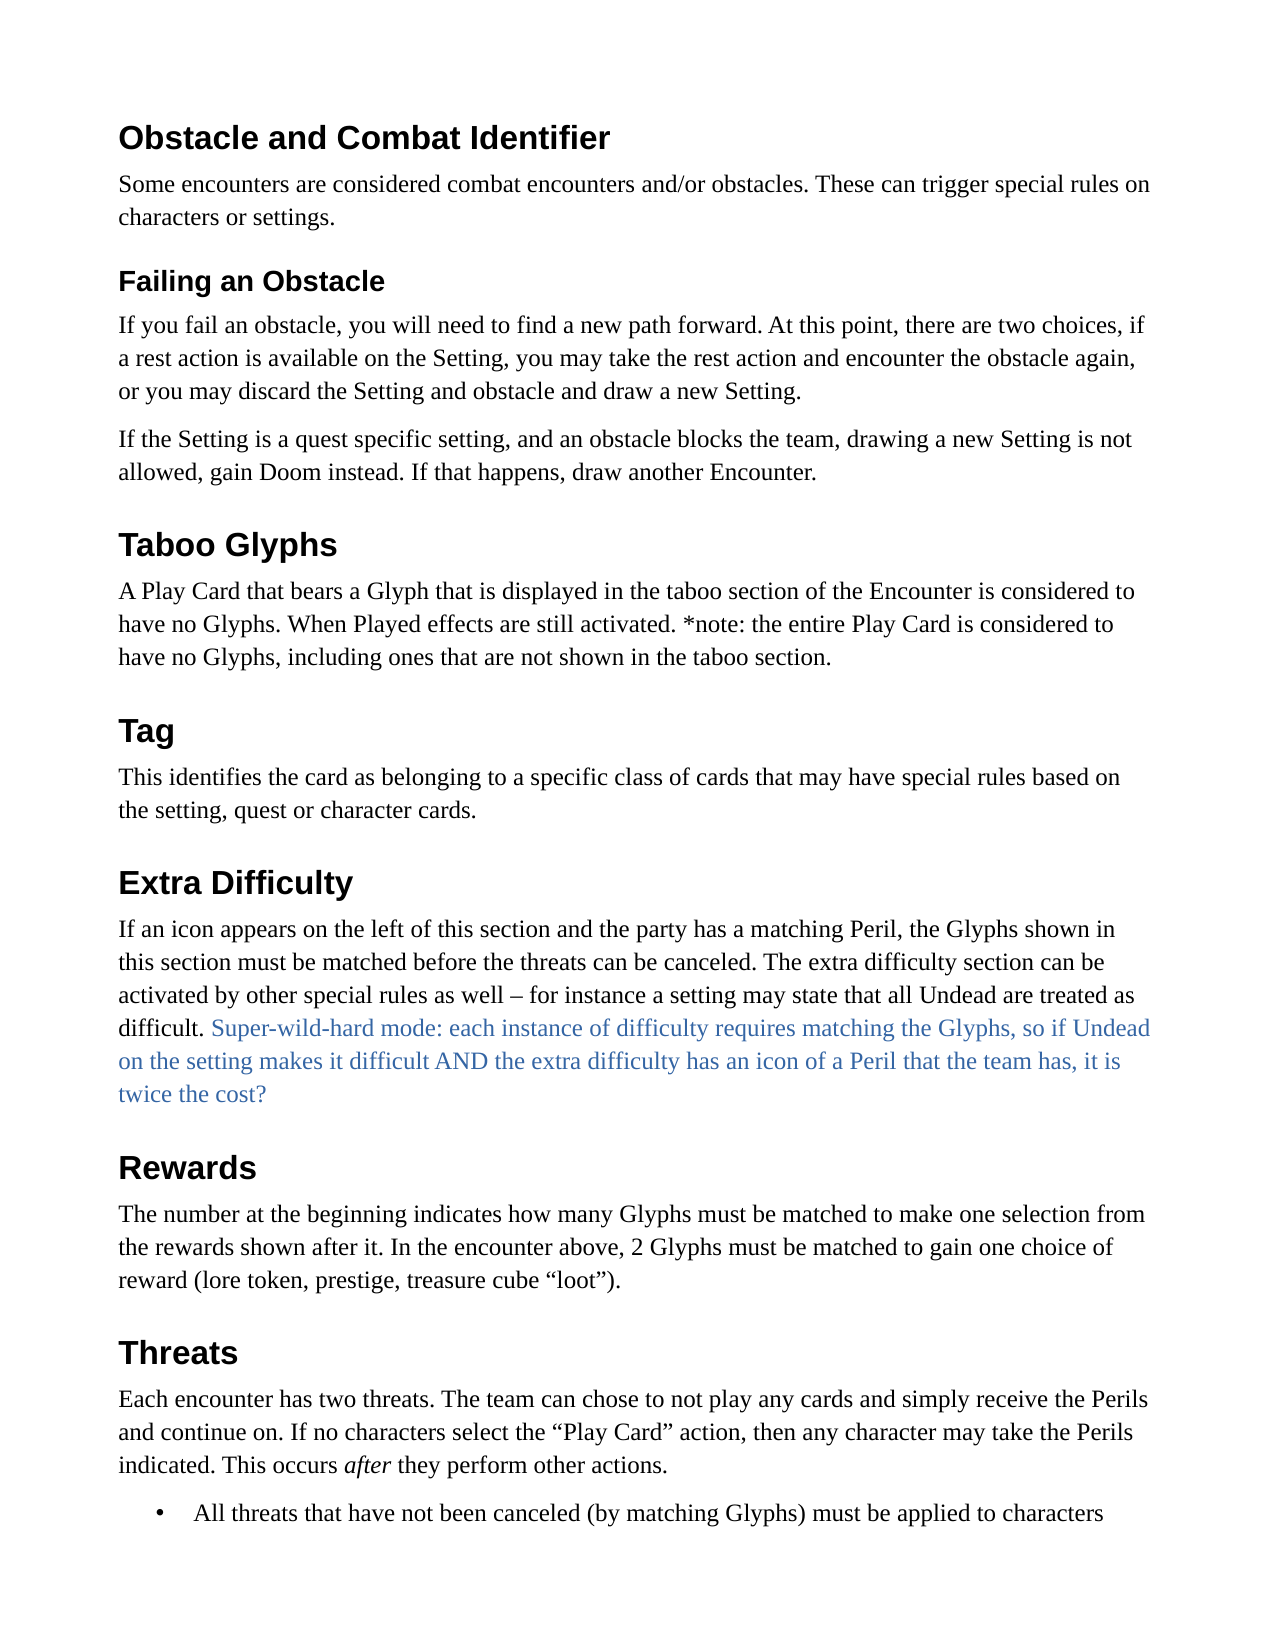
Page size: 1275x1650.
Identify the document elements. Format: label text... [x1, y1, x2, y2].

subtitle Taboo Glyphs [118, 525, 1157, 564]
subtitle Threats [118, 1333, 1157, 1372]
text If an icon appears on the left of this section and the party has a matching Peril, the Glyphs shown in this section must be matched before the threats can be canceled. The extra difficulty section can be activated by other special rules as well – for instance a setting may state that all Undead are treated as difficult. Super-wild-hard mode: each instance of difficulty requires matching the Glyphs, so if Undead on the setting makes it difficult AND the extra difficulty has an icon of a Peril that the team has, it is twice the cost? [118, 914, 1157, 1108]
text Each encounter has two threats. The team can chose to not play any cards and simply receive the Perils and continue on. If no characters select the “Play Card” action, then any character may take the Perils indicated. This occurs after they perform other actions. [118, 1384, 1157, 1479]
subtitle Failing an Obstacle [118, 264, 1157, 298]
text If you fail an obstacle, you will need to find a new path forward. At this point, there are two choices, if a rest action is available on the Setting, you may take the rest action and encounter the obstacle again, or you may discard the Setting and obstacle and draw a new Setting. [118, 310, 1157, 405]
text A Play Card that bears a Glyph that is displayed in the taboo section of the Encounter is considered to have no Glyphs. When Played effects are still activated. *note: the entire Play Card is considered to have no Glyphs, including ones that are not shown in the taboo section. [118, 576, 1157, 671]
list All threats that have not been canceled (by matching Glyphs) must be applied to characters [156, 1498, 1157, 1526]
subtitle Obstacle and Combat Identifier [118, 118, 1157, 157]
subtitle Extra Difficulty [118, 863, 1157, 902]
text Some encounters are considered combat encounters and/or obstacles. These can trigger special rules on characters or settings. [118, 169, 1157, 231]
text If the Setting is a quest specific setting, and an obstacle blocks the team, drawing a new Setting is not allowed, gain Doom instead. If that happens, draw another Encounter. [118, 424, 1157, 486]
text This identifies the card as belonging to a specific class of cards that may have special rules based on the setting, quest or character cards. [118, 762, 1157, 823]
subtitle Tag [118, 711, 1157, 749]
subtitle Rewards [118, 1148, 1157, 1186]
text The number at the beginning indicates how many Glyphs must be matched to make one selection from the rewards shown after it. In the encounter above, 2 Glyphs must be matched to gain one choice of reward (lore token, prestige, treasure cube “loot”). [118, 1199, 1157, 1293]
